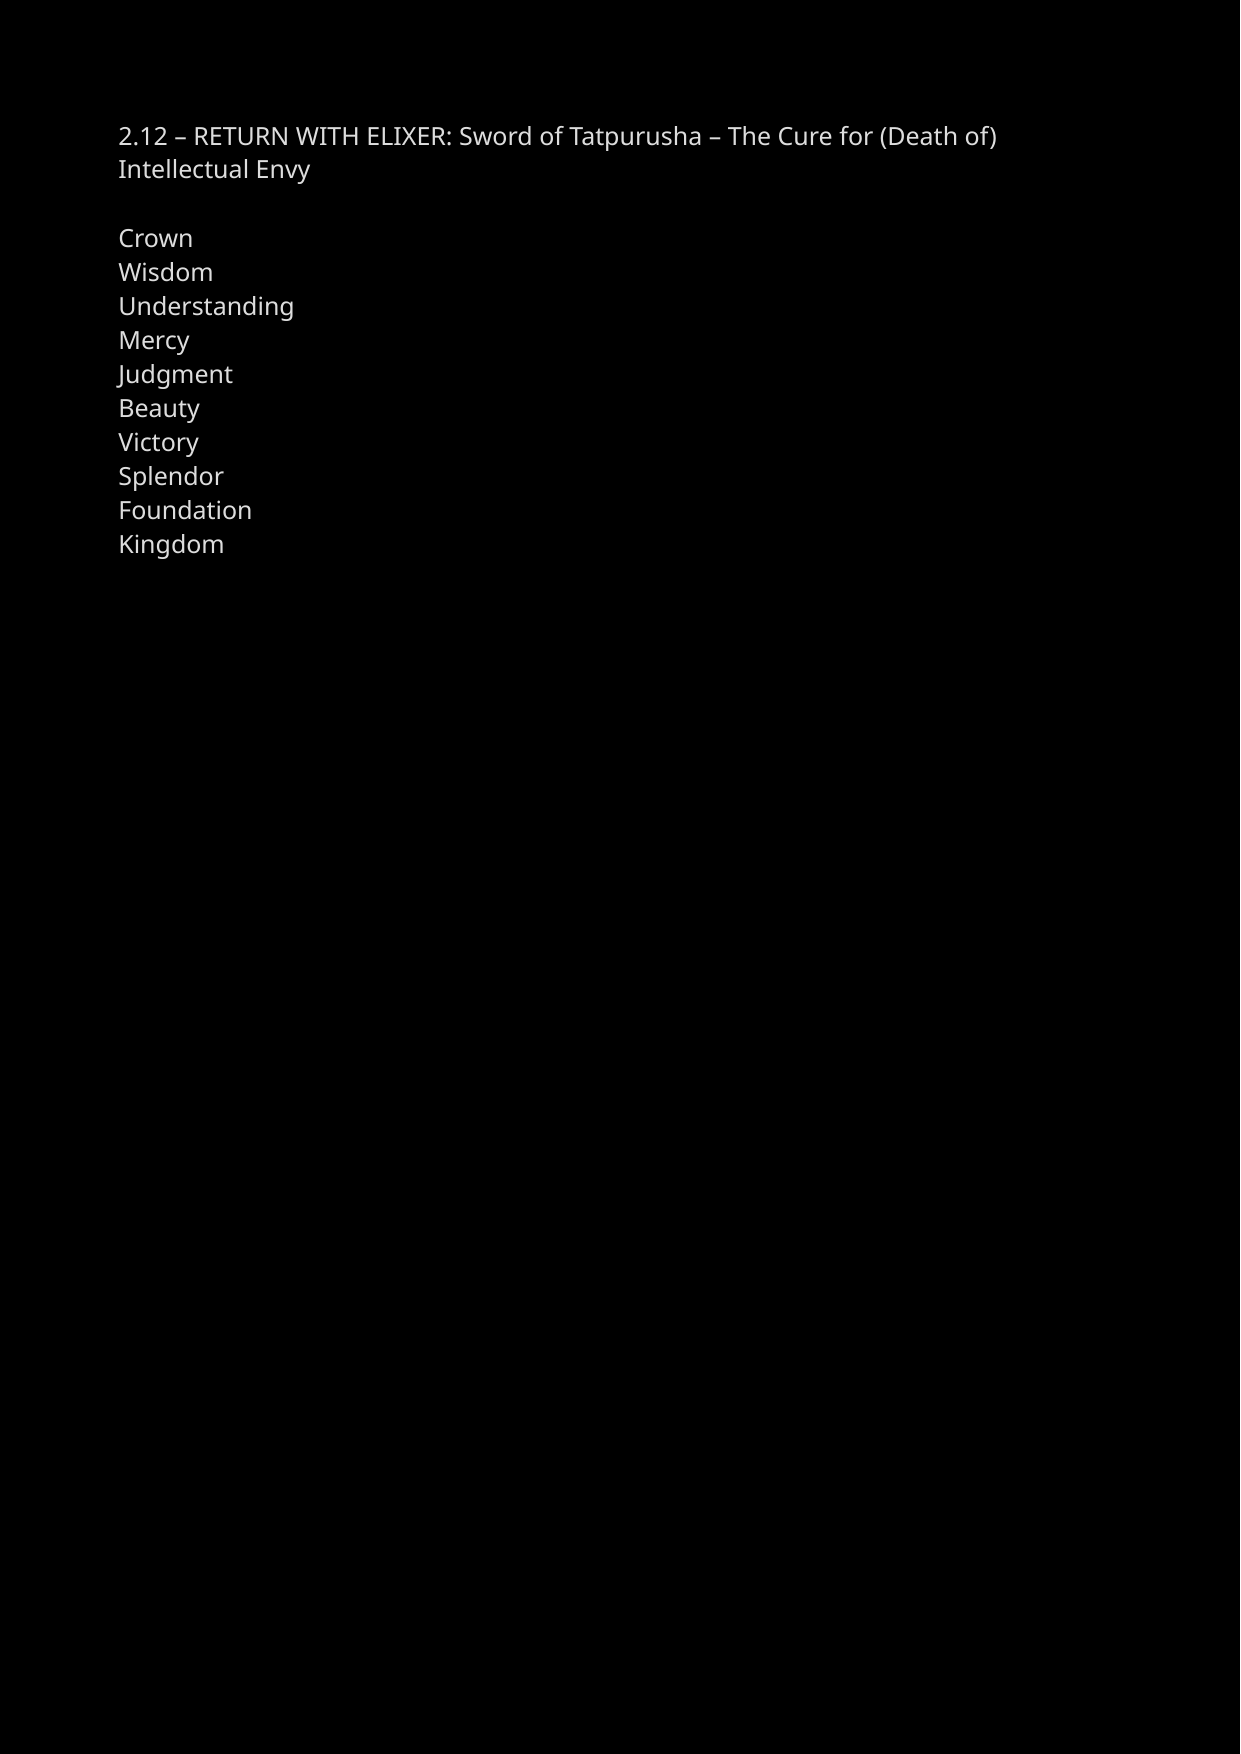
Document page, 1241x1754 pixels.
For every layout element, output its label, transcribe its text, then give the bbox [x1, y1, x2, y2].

text 2.12 – RETURN WITH ELIXER: Sword of Tatpurusha – The Cure for (Death of) Intellectual Envy [118, 118, 1122, 186]
text Crown [118, 220, 1122, 254]
text Splendor [118, 459, 1122, 493]
text Kingdom [118, 527, 1122, 561]
text Understanding [118, 288, 1122, 322]
text Beauty [118, 391, 1122, 425]
text Victory [118, 425, 1122, 459]
text Foundation [118, 493, 1122, 527]
text Mercy [118, 322, 1122, 357]
text Judgment [118, 357, 1122, 391]
text Wisdom [118, 254, 1122, 288]
